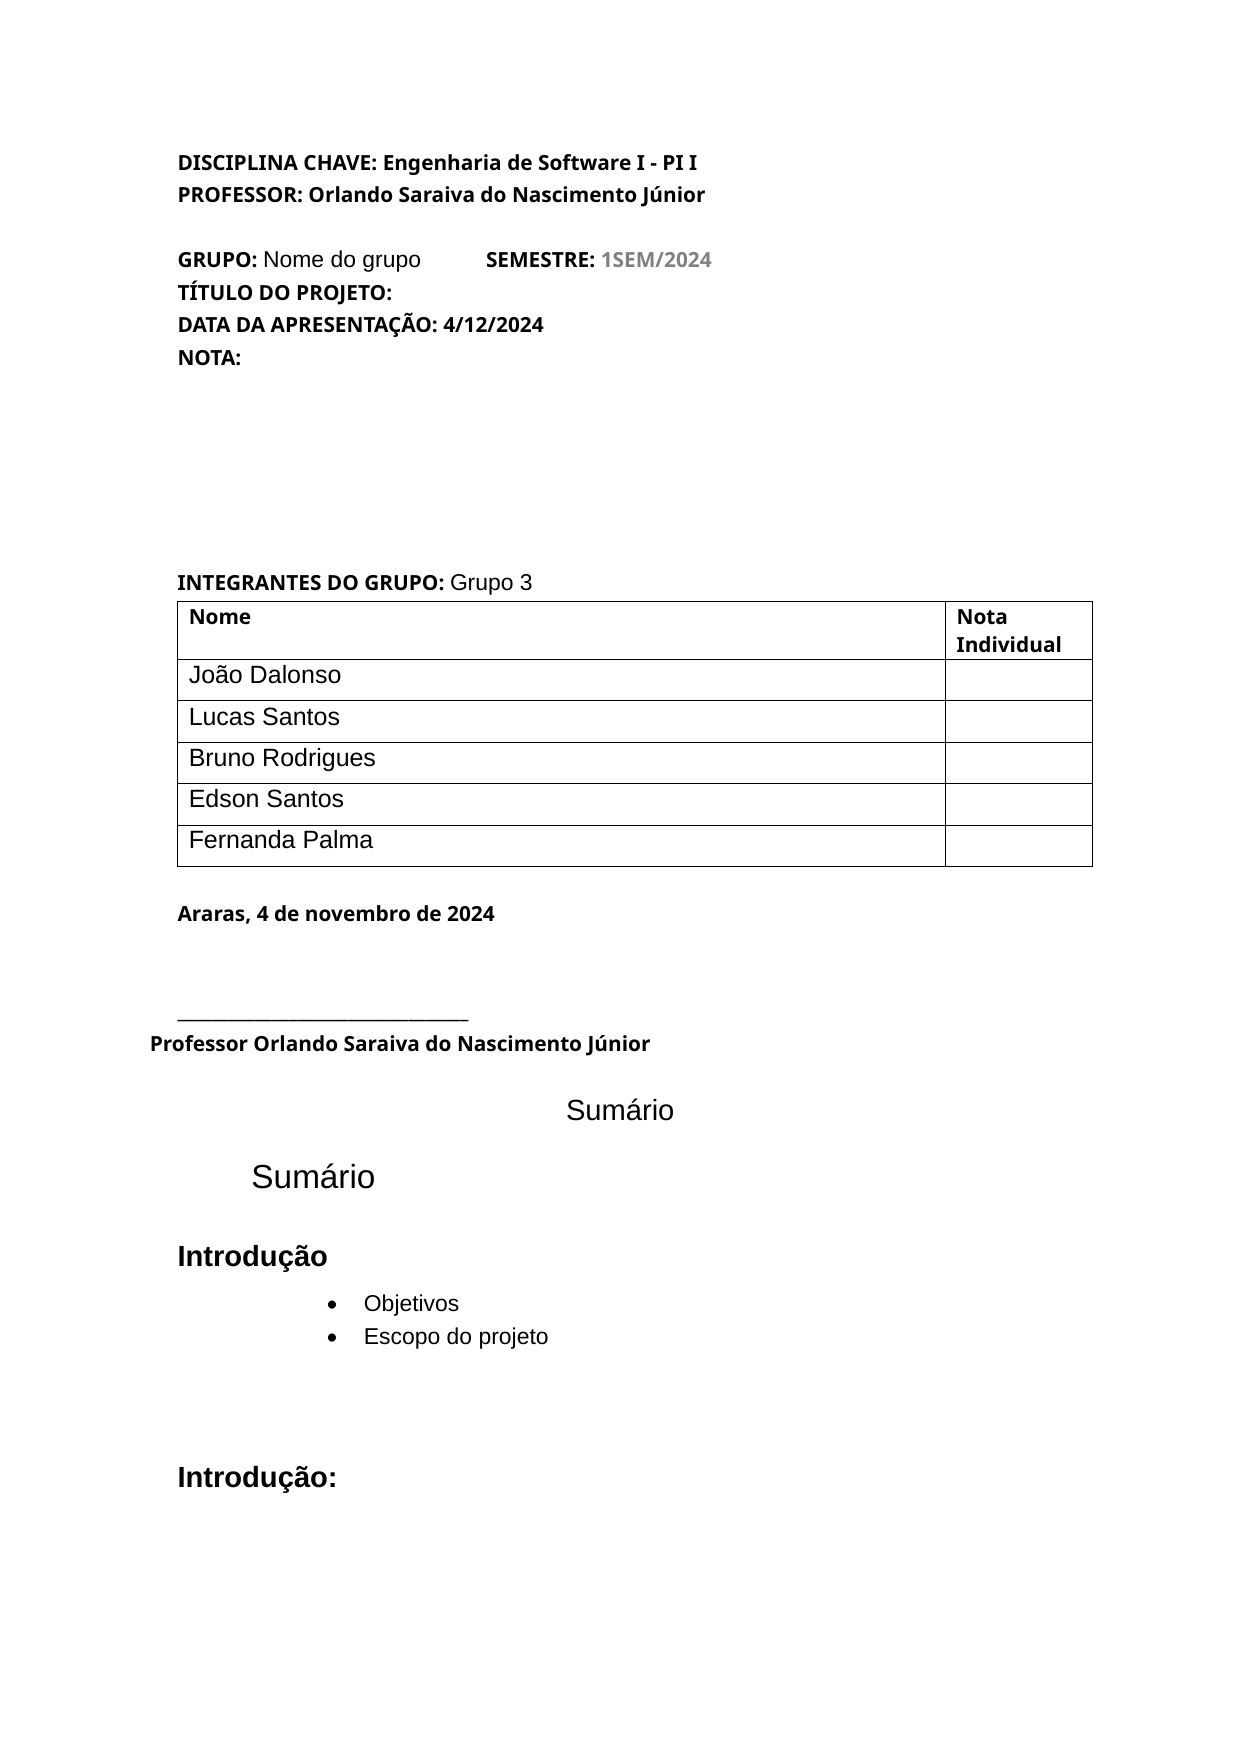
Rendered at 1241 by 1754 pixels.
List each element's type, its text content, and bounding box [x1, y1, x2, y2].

text Sumário [177, 1093, 1063, 1127]
text NOTA: [177, 343, 1063, 371]
text DISCIPLINA CHAVE: Engenharia de Software I - PI I [177, 148, 1063, 176]
table_cell Bruno Rodrigues [178, 743, 945, 783]
text GRUPO: Nome do grupo SEMESTRE: 1SEM/2024 [177, 245, 1063, 273]
table_cell [946, 826, 1092, 866]
table_cell [946, 660, 1092, 700]
text INTEGRANTES DO GRUPO: Grupo 3 [177, 568, 1063, 597]
table_cell Fernanda Palma [178, 826, 945, 866]
table_cell [946, 743, 1092, 783]
list Objetivos [326, 1289, 1063, 1318]
table_cell [946, 701, 1092, 742]
list Escopo do projeto [326, 1322, 1063, 1350]
text Introdução: [177, 1460, 1063, 1493]
table_cell João Dalonso [178, 660, 945, 700]
table_cell [946, 784, 1092, 824]
text DATA DA APRESENTAÇÃO: 4/12/2024 [177, 310, 1063, 339]
table_cell Edson Santos [178, 784, 945, 824]
text Professor Orlando Saraiva do Nascimento Júnior [74, 1029, 1063, 1057]
text __________________________________ [177, 996, 1063, 1024]
text Araras, 4 de novembro de 2024 [177, 899, 1063, 927]
text PROFESSOR: Orlando Saraiva do Nascimento Júnior [177, 180, 1063, 209]
table_header Nome [178, 602, 945, 659]
table_cell Lucas Santos [178, 701, 945, 742]
text Sumário [251, 1157, 1063, 1195]
text TÍTULO DO PROJETO: [177, 278, 1063, 306]
text Introdução [177, 1238, 1063, 1272]
table_header Nota Individual [946, 602, 1092, 659]
